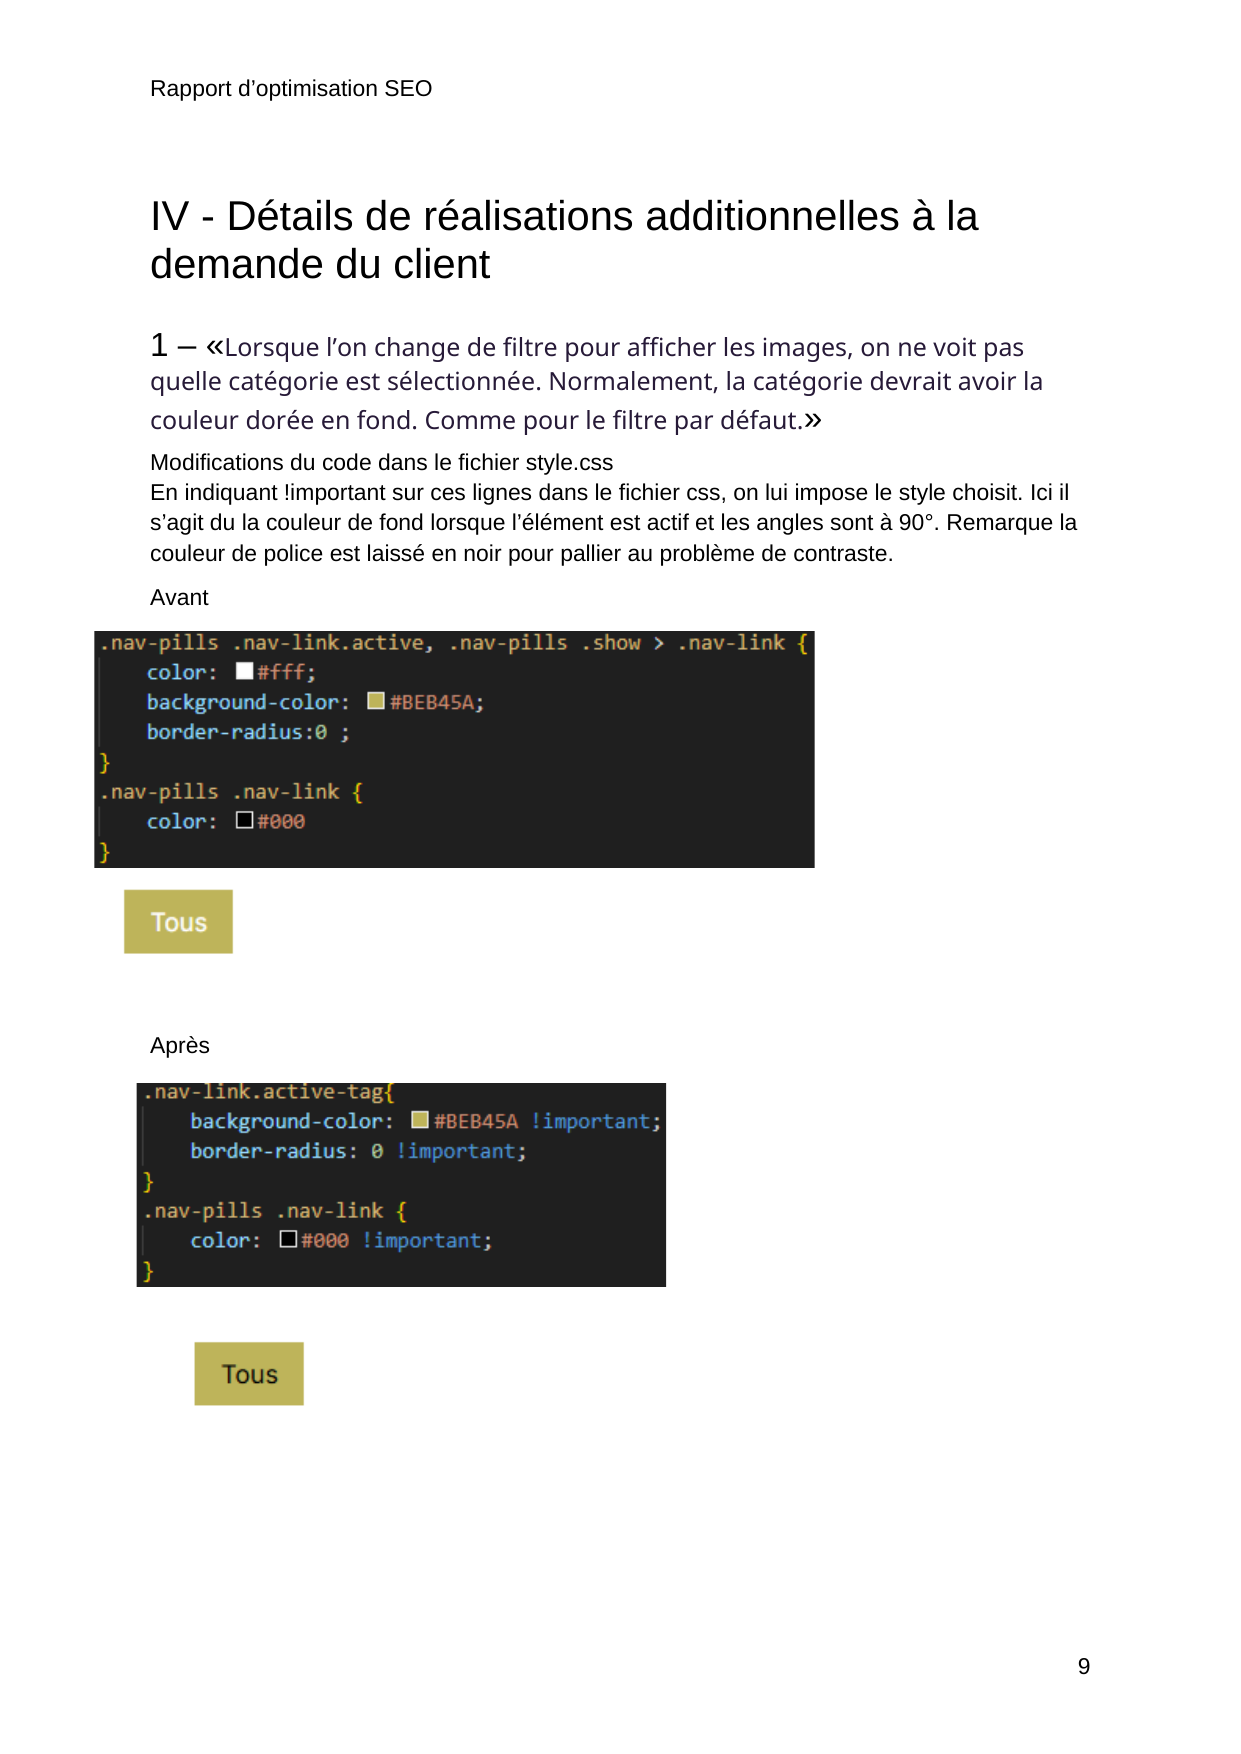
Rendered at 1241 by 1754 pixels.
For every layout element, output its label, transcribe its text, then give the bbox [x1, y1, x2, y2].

text Après [150, 1032, 1090, 1058]
text Avant [150, 584, 1090, 611]
subtitle IV - Détails de réalisations additionnelles à la demande du client [150, 192, 1090, 287]
picture [94, 631, 815, 868]
text Modifications du code dans le fichier style.css En indiquant !important sur ces lignes dans le fichier css, on lui impose le style choisit. Ici il s’agit du la couleur de fond lorsque l’élément est actif et les angles sont à 90°. Remarque la couleur de police est laissé en noir pour pallier au problème de contraste. [150, 449, 1090, 566]
picture [136, 1083, 667, 1287]
picture [187, 1333, 312, 1412]
picture [115, 880, 241, 965]
subtitle 1 – «Lorsque l’on change de filtre pour afficher les images, on ne voit pas quelle catégorie est sélectionnée. Normalement, la catégorie devrait avoir la couleur dorée en fond. Comme pour le filtre par défaut.» [150, 325, 1090, 436]
